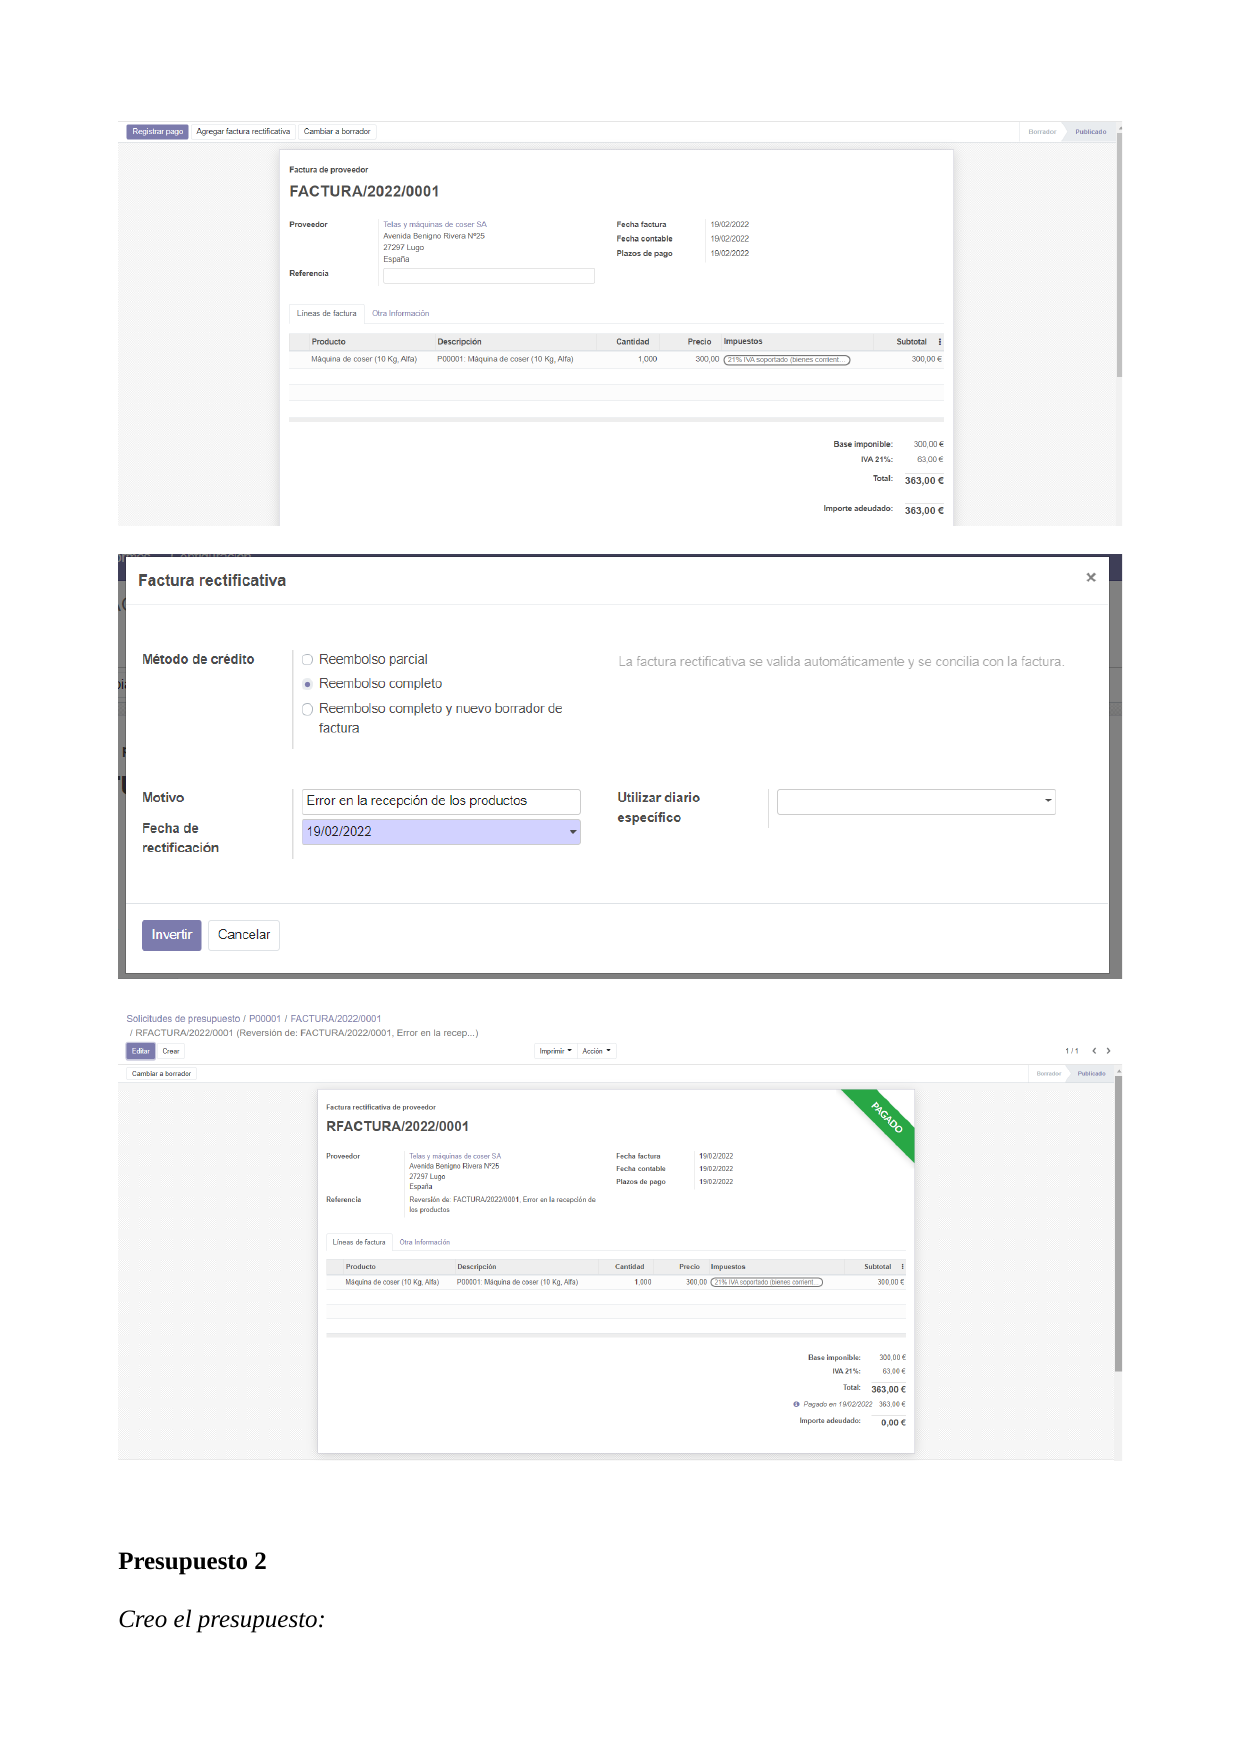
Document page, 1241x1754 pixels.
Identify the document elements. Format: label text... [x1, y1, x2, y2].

picture [118, 554, 1123, 979]
text Creo el presupuesto: [118, 1604, 1122, 1633]
picture [118, 1007, 1123, 1461]
text Presupuesto 2 [118, 1546, 1122, 1575]
picture [118, 118, 1123, 526]
